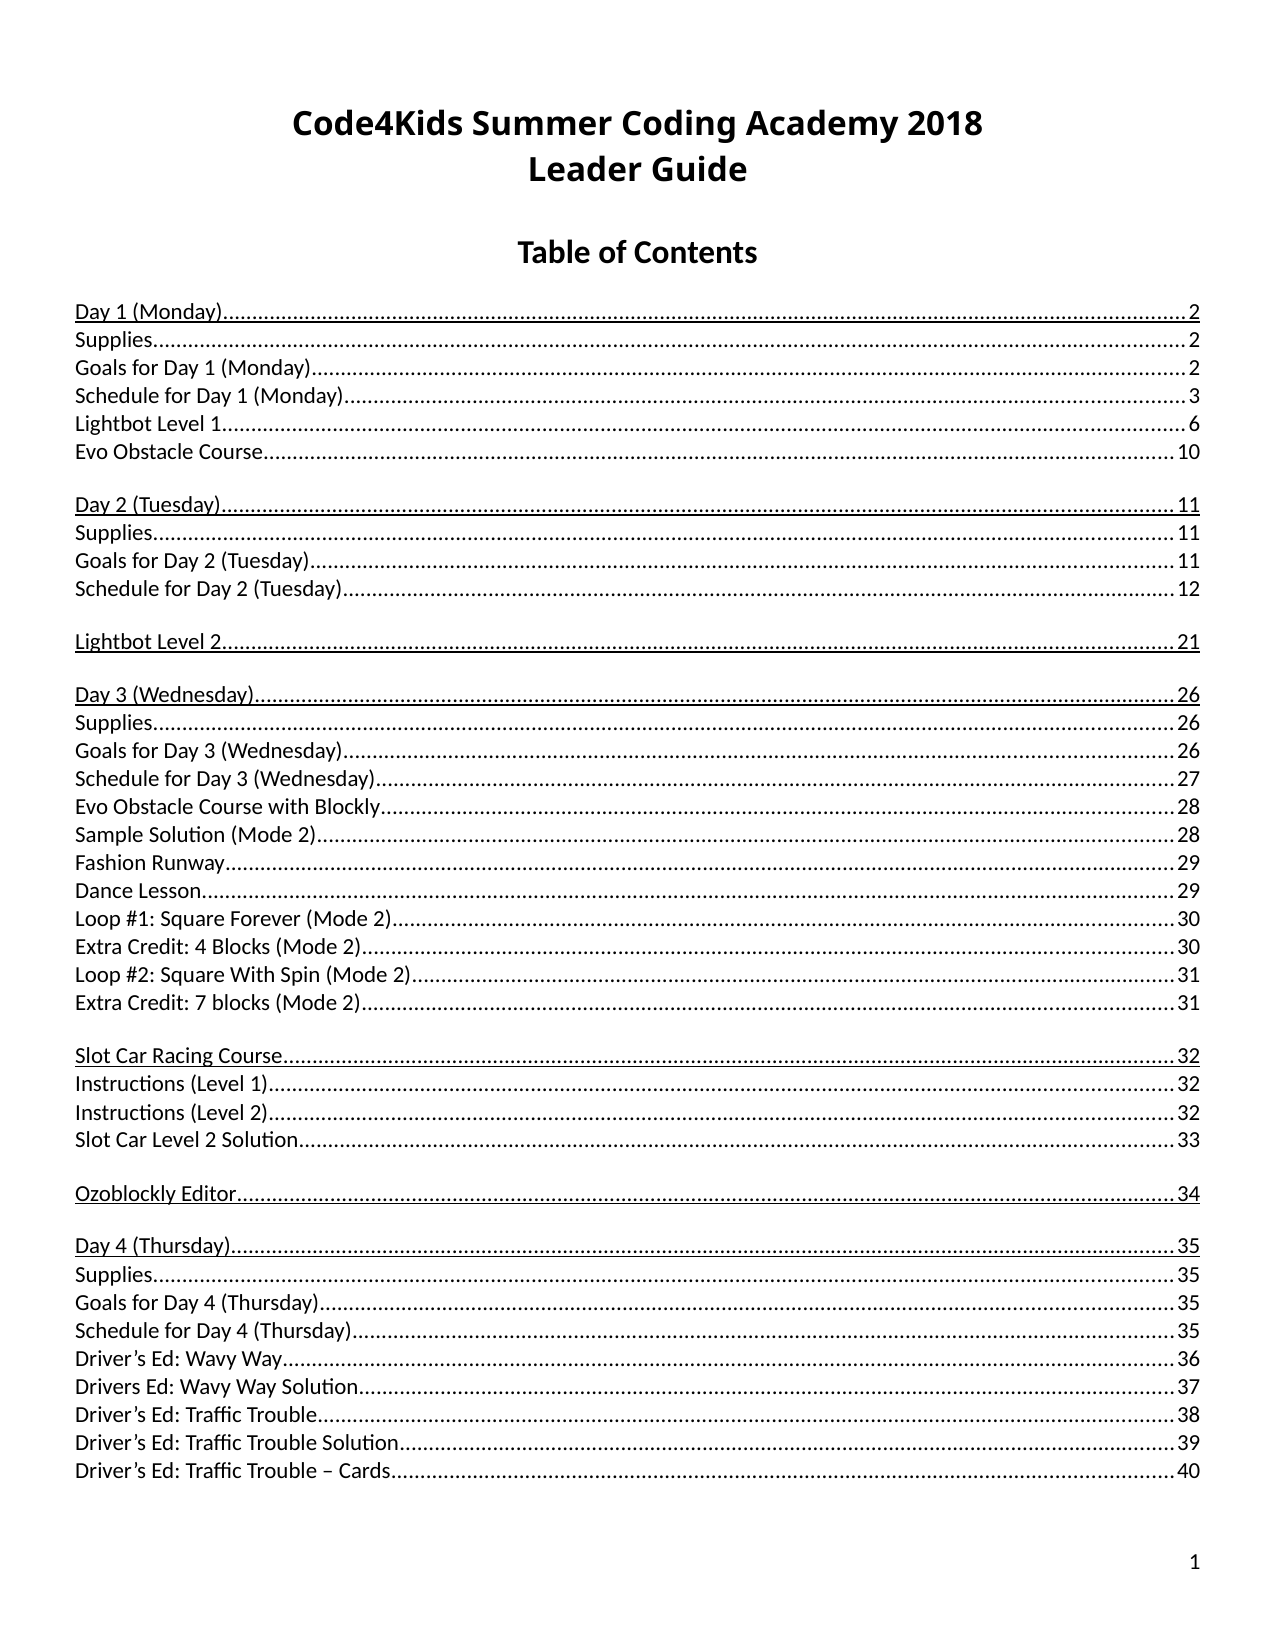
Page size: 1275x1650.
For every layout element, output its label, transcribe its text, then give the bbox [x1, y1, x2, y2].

subtitle Lightbot Level 2 21 [75, 627, 1200, 651]
subtitle Day 1 (Monday) 2 [75, 297, 1200, 321]
text Goals for Day 4 (Thursday) 35 [75, 1288, 1200, 1316]
text Driver’s Ed: Traffic Trouble – Cards 40 [75, 1456, 1200, 1484]
text Driver’s Ed: Traffic Trouble Solution 39 [75, 1428, 1200, 1456]
text Schedule for Day 4 (Thursday) 35 [75, 1316, 1200, 1344]
text Loop #2: Square With Spin (Mode 2) 31 [75, 961, 1200, 988]
text Instructions (Level 2) 32 [75, 1098, 1200, 1126]
text Evo Obstacle Course with Blockly 28 [75, 792, 1200, 820]
text Fashion Runway 29 [75, 848, 1200, 876]
text Driver’s Ed: Wavy Way 36 [75, 1344, 1200, 1372]
subtitle Day 4 (Thursday) 35 [75, 1232, 1200, 1256]
text Sample Solution (Mode 2) 28 [75, 820, 1200, 848]
text Loop #1: Square Forever (Mode 2) 30 [75, 904, 1200, 932]
subtitle Day 3 (Wednesday) 26 [75, 680, 1200, 704]
text Goals for Day 1 (Monday) 2 [75, 353, 1200, 381]
text Extra Credit: 7 blocks (Mode 2) 31 [75, 988, 1200, 1017]
text Goals for Day 3 (Wednesday) 26 [75, 736, 1200, 764]
subtitle Day 2 (Tuesday) 11 [75, 490, 1200, 514]
subtitle Table of Contents [75, 231, 1200, 272]
title Code4Kids Summer Coding Academy 2018 Leader Guide [75, 100, 1200, 191]
text Supplies 35 [75, 1260, 1200, 1288]
text Schedule for Day 3 (Wednesday) 27 [75, 764, 1200, 792]
text Evo Obstacle Course 10 [75, 437, 1200, 465]
text Slot Car Level 2 Solution 33 [75, 1126, 1200, 1154]
text Extra Credit: 4 Blocks (Mode 2) 30 [75, 932, 1200, 961]
text Instructions (Level 1) 32 [75, 1069, 1200, 1098]
text Drivers Ed: Wavy Way Solution 37 [75, 1372, 1200, 1400]
text Dance Lesson 29 [75, 876, 1200, 904]
text Lightbot Level 1 6 [75, 409, 1200, 437]
subtitle Slot Car Racing Course 32 [75, 1042, 1200, 1066]
text Supplies 11 [75, 518, 1200, 546]
subtitle Ozoblockly Editor 34 [75, 1179, 1200, 1203]
text Driver’s Ed: Traffic Trouble 38 [75, 1400, 1200, 1428]
text Goals for Day 2 (Tuesday) 11 [75, 546, 1200, 574]
text Schedule for Day 2 (Tuesday) 12 [75, 574, 1200, 602]
text Schedule for Day 1 (Monday) 3 [75, 381, 1200, 409]
text Supplies 2 [75, 325, 1200, 353]
text Supplies 26 [75, 708, 1200, 736]
